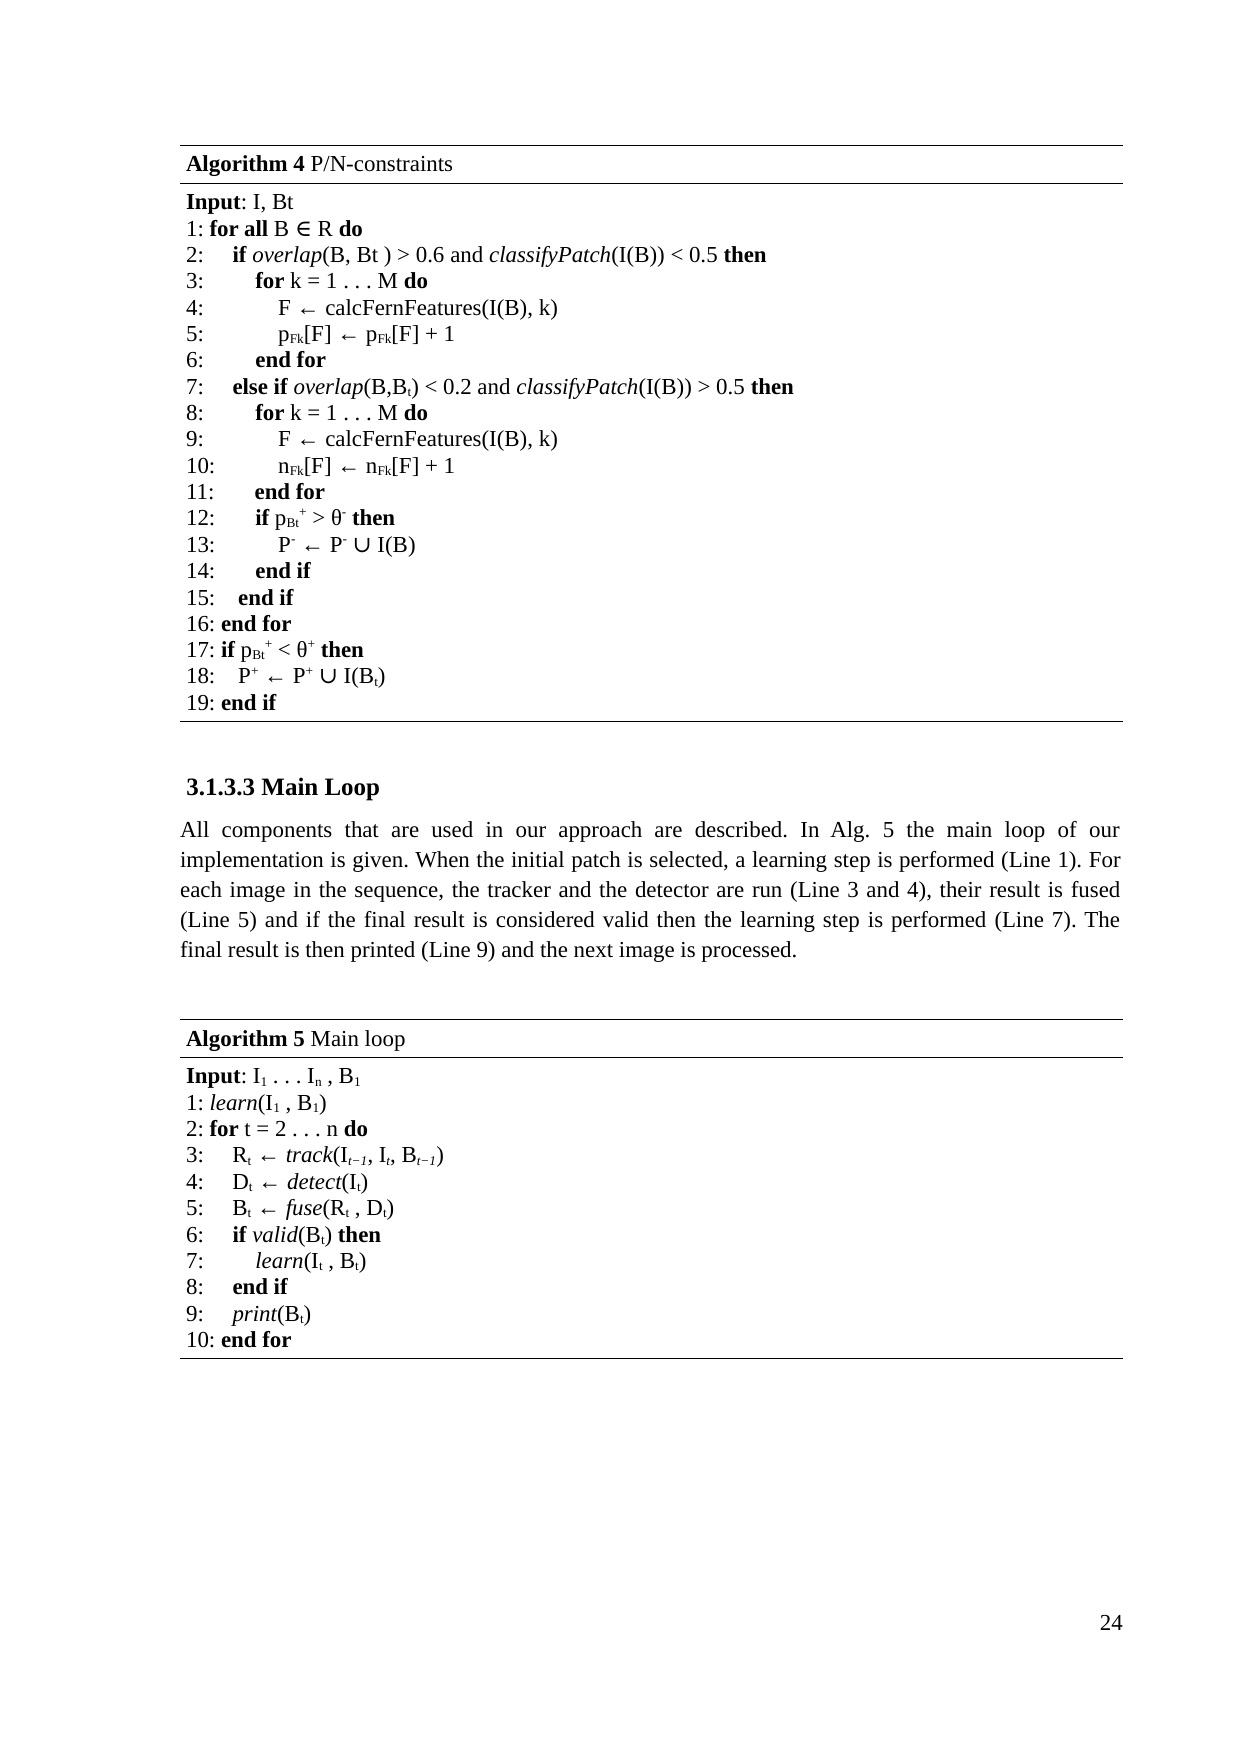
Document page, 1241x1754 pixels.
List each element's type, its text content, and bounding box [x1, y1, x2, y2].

text All components that are used in our approach are described. In Alg. 5 the main loop of our implementation is given. When the initial patch is selected, a learning step is performed (Line 1). For each image in the sequence, the tracker and the detector are run (Line 3 and 4), their result is fused (Line 5) and if the final result is considered valid then the learning step is performed (Line 7). The final result is then printed (Line 9) and the next image is processed. [180, 814, 1122, 964]
table_header Algorithm 5 Main loop [180, 1020, 1122, 1057]
table_cell Input: I1 . . . In , B1 1: learn(I1 , B1) 2: for t = 2 . . . n do 3: Rt ← track(It−1, It, Bt−1) 4: Dt ← detect(It) 5: Bt ← fuse(Rt , Dt) 6: if valid(Bt) then 7: learn(It , Bt) 8: end if 9: print(Bt) 10: end for [180, 1058, 1122, 1358]
subtitle Main Loop [180, 772, 1122, 801]
table_cell Input: I, Bt 1: for all B ∈ R do 2: if overlap(B, Bt ) > 0.6 and classifyPatch(I(B)) < 0.5 then 3: for k = 1 . . . M do 4: F ← calcFernFeatures(I(B), k) 5: pFk[F] ← pFk[F] + 1 6: end for 7: else if overlap(B,Bt) < 0.2 and classifyPatch(I(B)) > 0.5 then 8: for k = 1 . . . M do 9: F ← calcFernFeatures(I(B), k) 10: nFk[F] ← nFk[F] + 1 11: end for 12: if pBt+ > θ- then 13: P- ← P- ∪ I(B) 14: end if 15: end if 16: end for 17: if pBt+ < θ+ then 18: P+ ← P+ ∪ I(Bt) 19: end if [180, 184, 1122, 721]
table_header Algorithm 4 P/N-constraints [180, 146, 1122, 182]
